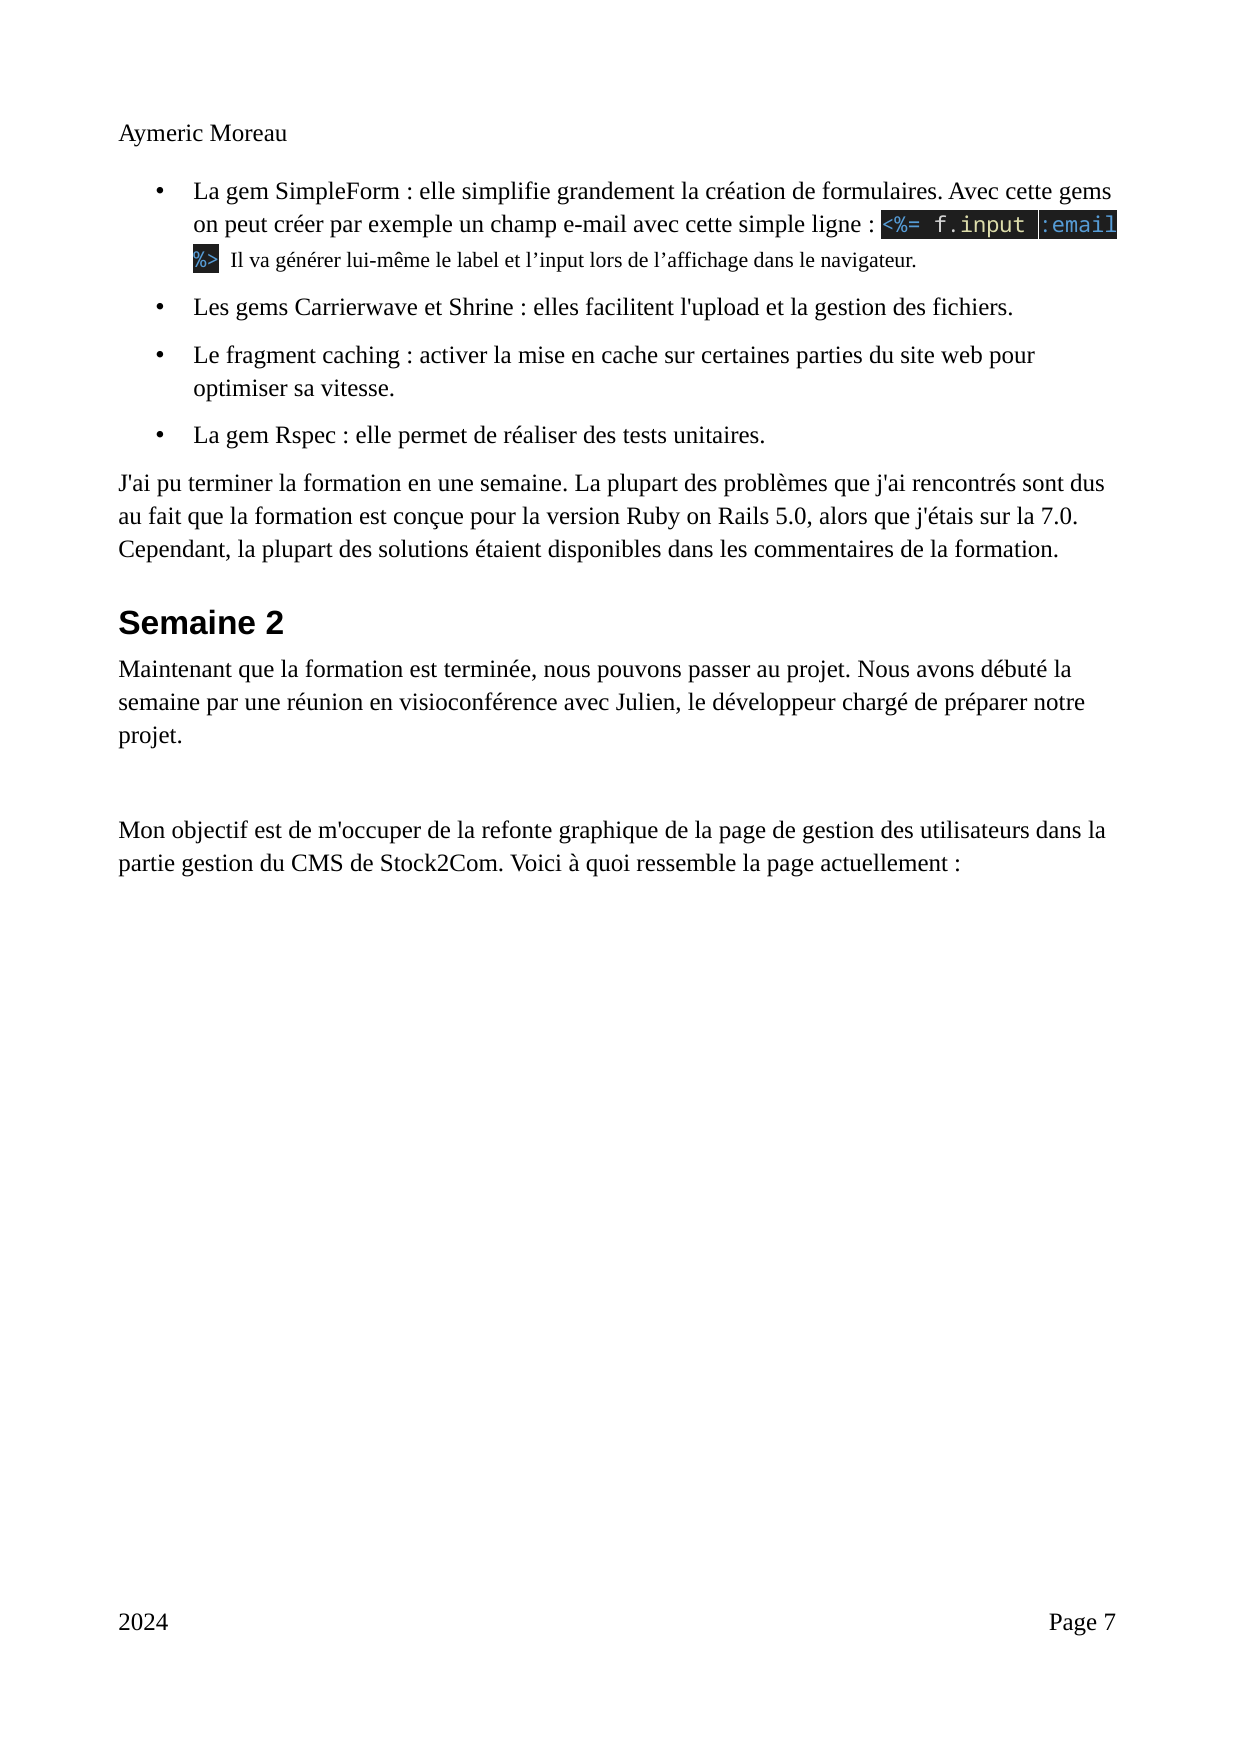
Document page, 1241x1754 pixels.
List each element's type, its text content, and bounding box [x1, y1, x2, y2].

list Les gems Carrierwave et Shrine : elles facilitent l'upload et la gestion des fichiers. [156, 292, 1122, 321]
list La gem SimpleForm : elle simplifie grandement la création de formulaires. Avec cette gems on peut créer par exemple un champ e-mail avec cette simple ligne : <%= f.input :email %> Il va générer lui-même le label et l’input lors de l’affichage dans le navigateur. [156, 176, 1122, 273]
text J'ai pu terminer la formation en une semaine. La plupart des problèmes que j'ai rencontrés sont dus au fait que la formation est conçue pour la version Ruby on Rails 5.0, alors que j'étais sur la 7.0. Cependant, la plupart des solutions étaient disponibles dans les commentaires de la formation. [118, 468, 1122, 563]
text Mon objectif est de m'occuper de la refonte graphique de la page de gestion des utilisateurs dans la partie gestion du CMS de Stock2Com. Voici à quoi ressemble la page actuellement : [118, 815, 1122, 877]
list La gem Rspec : elle permet de réaliser des tests unitaires. [156, 421, 1122, 449]
subtitle Semaine 2 [118, 603, 1122, 641]
text Maintenant que la formation est terminée, nous pouvons passer au projet. Nous avons débuté la semaine par une réunion en visioconférence avec Julien, le développeur chargé de préparer notre projet. [118, 654, 1122, 749]
list Le fragment caching : activer la mise en cache sur certaines parties du site web pour optimiser sa vitesse. [156, 340, 1122, 402]
